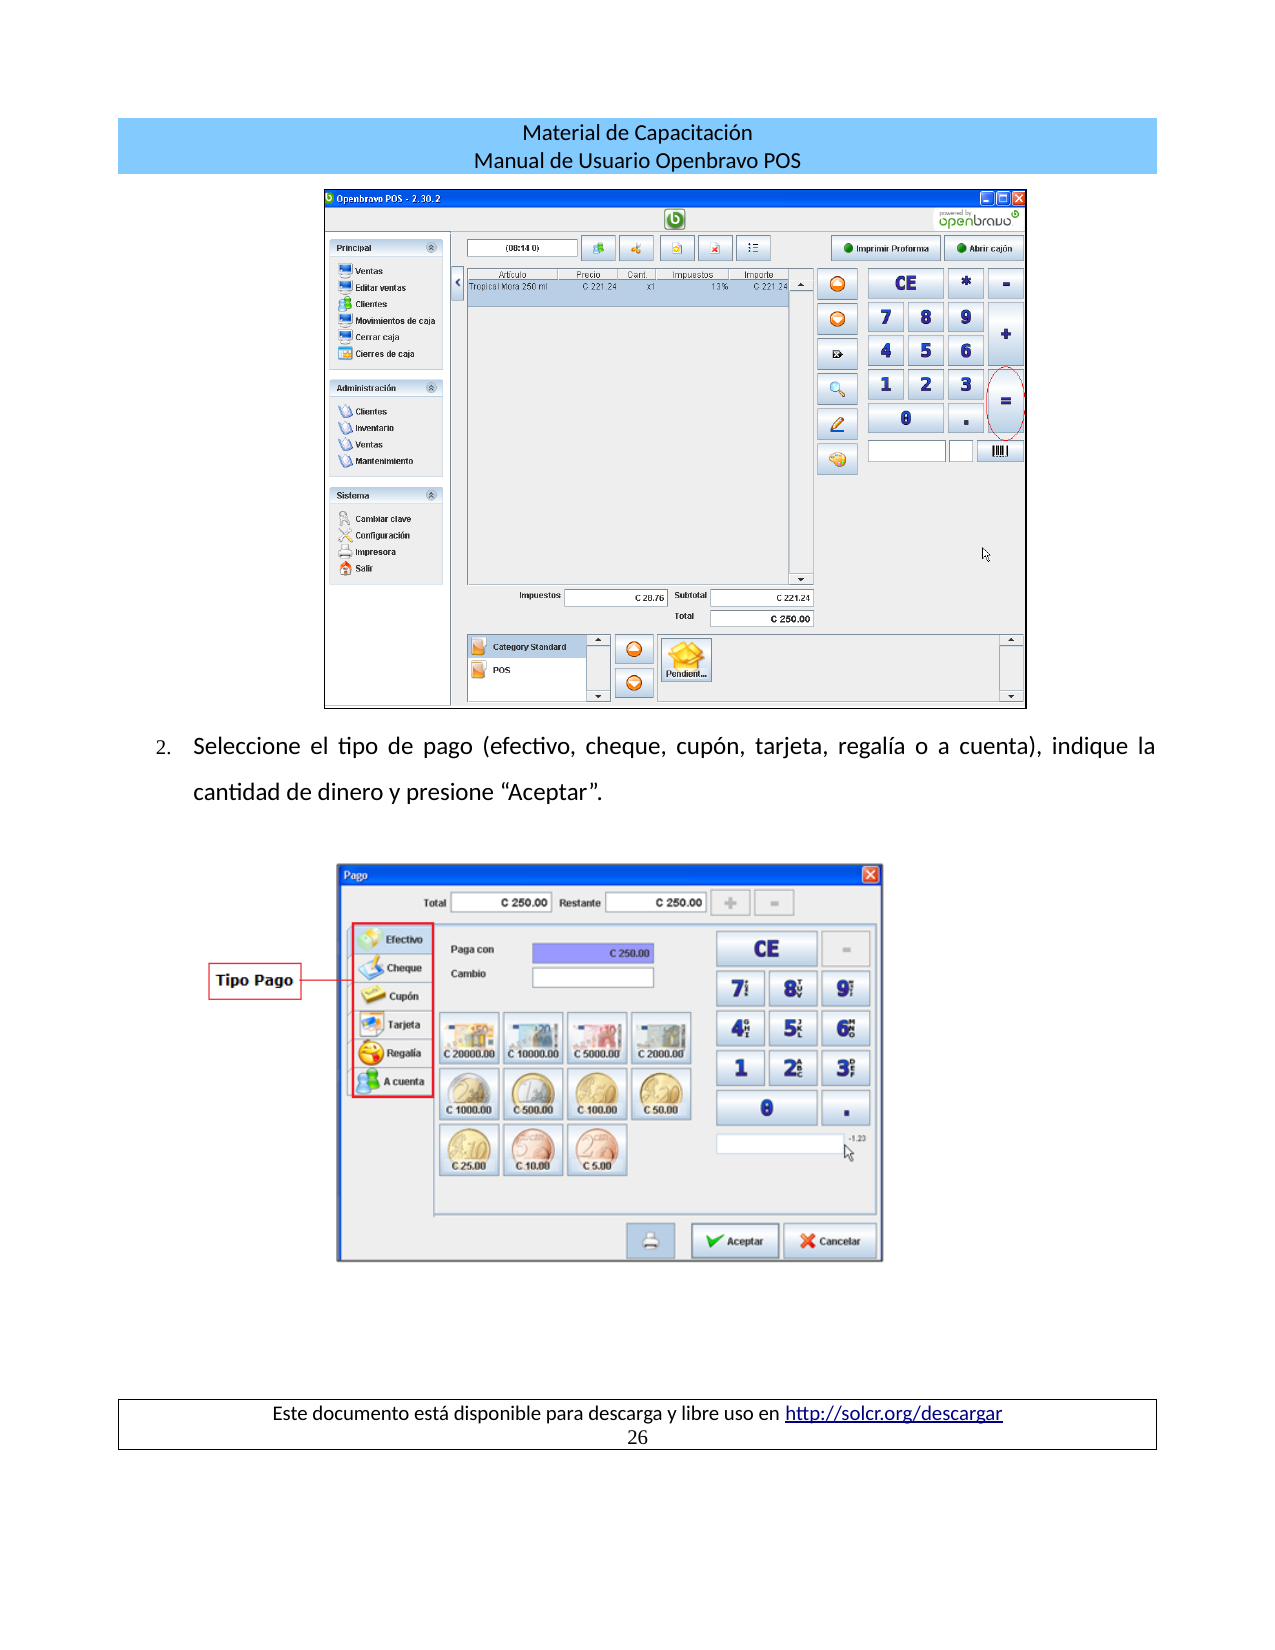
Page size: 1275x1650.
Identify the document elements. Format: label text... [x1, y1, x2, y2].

list Seleccione el tipo de pago (efectivo, cheque, cupón, tarjeta, regalía o a cuenta), indique la cantidad de dinero y presione “Aceptar”. [156, 730, 1157, 806]
